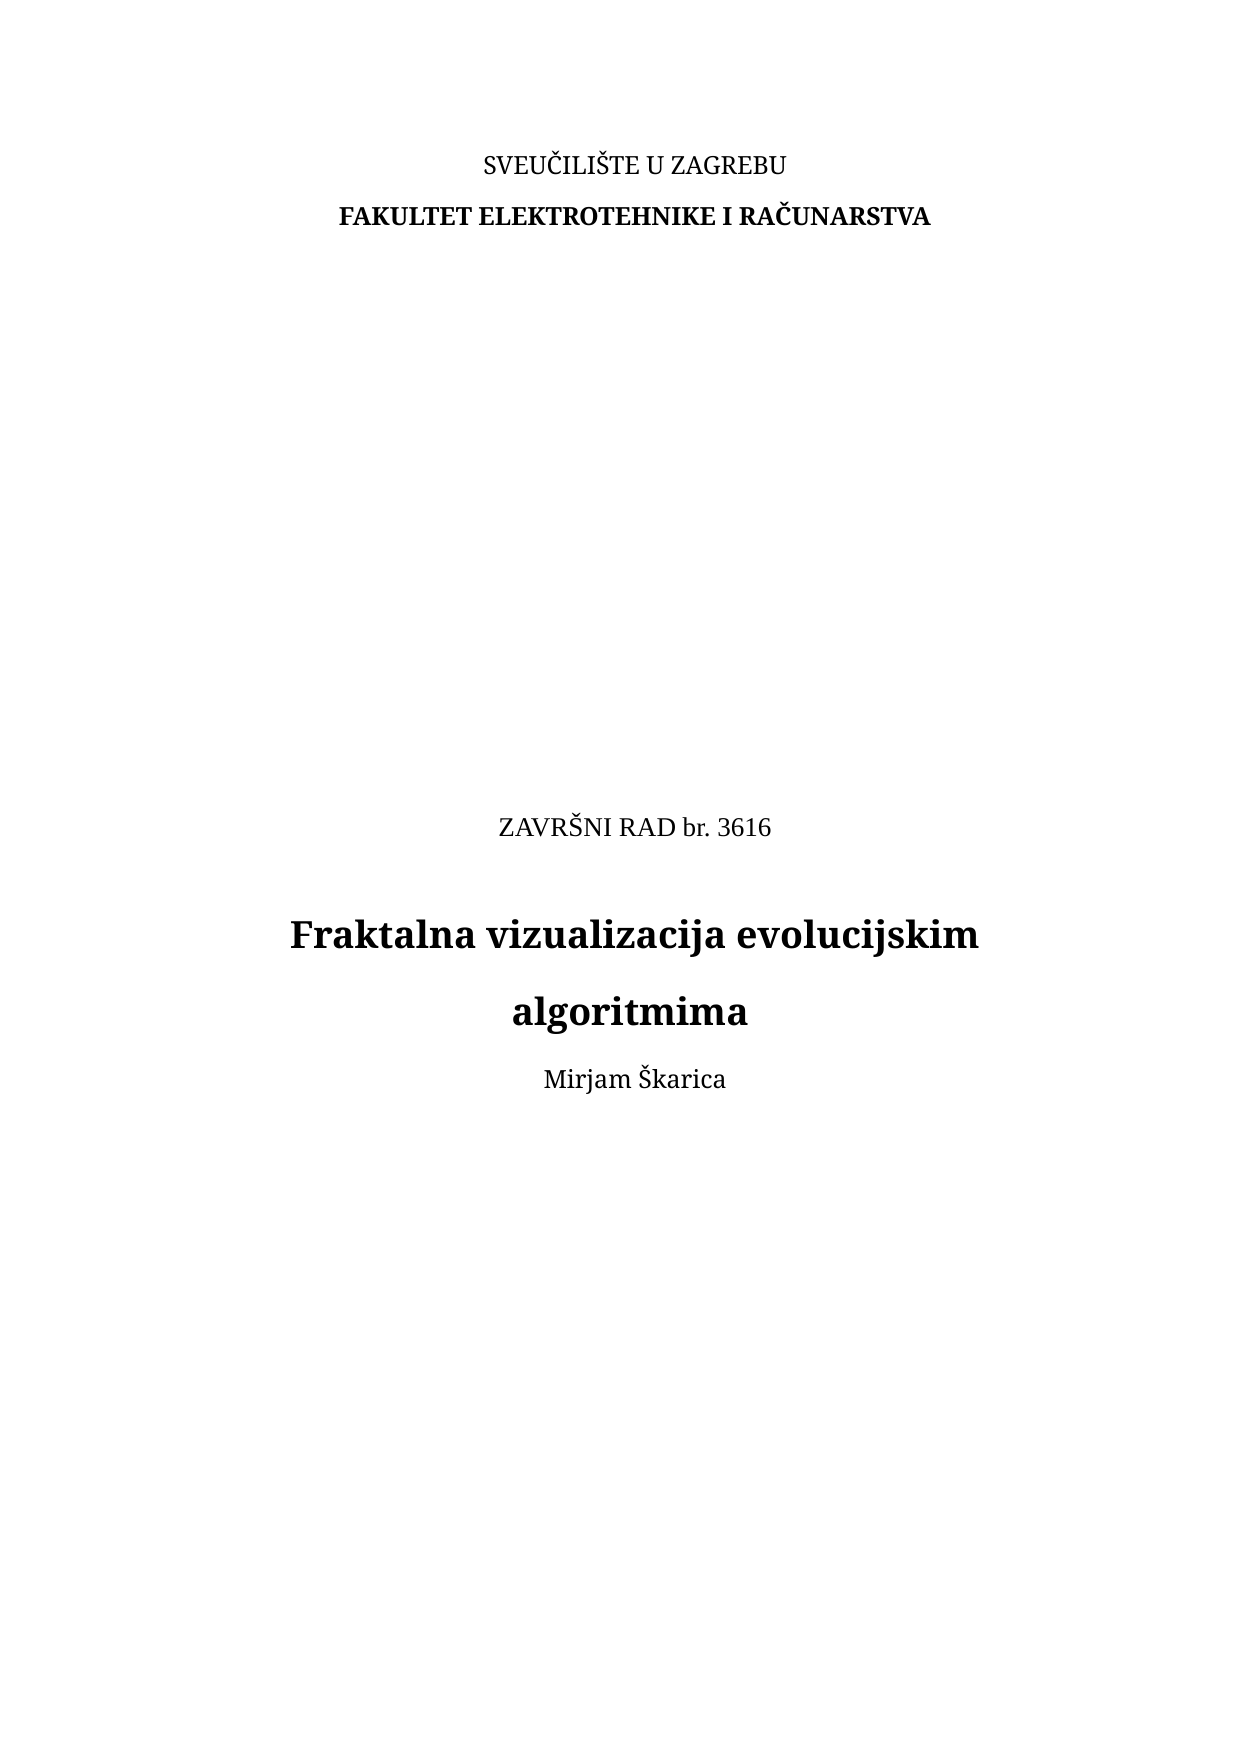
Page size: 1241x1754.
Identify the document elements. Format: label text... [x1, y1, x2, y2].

text ZAVRŠNI RAD br. 3616 [176, 811, 1094, 842]
text SVEUČILIŠTE U ZAGREBU [176, 148, 1094, 182]
text FAKULTET ELEKTROTEHNIKE I RAČUNARSTVA [176, 199, 1094, 233]
text Mirjam Škarica [176, 1062, 1094, 1096]
text Fraktalna vizualizacija evolucijskim algoritmima [176, 909, 1094, 1036]
